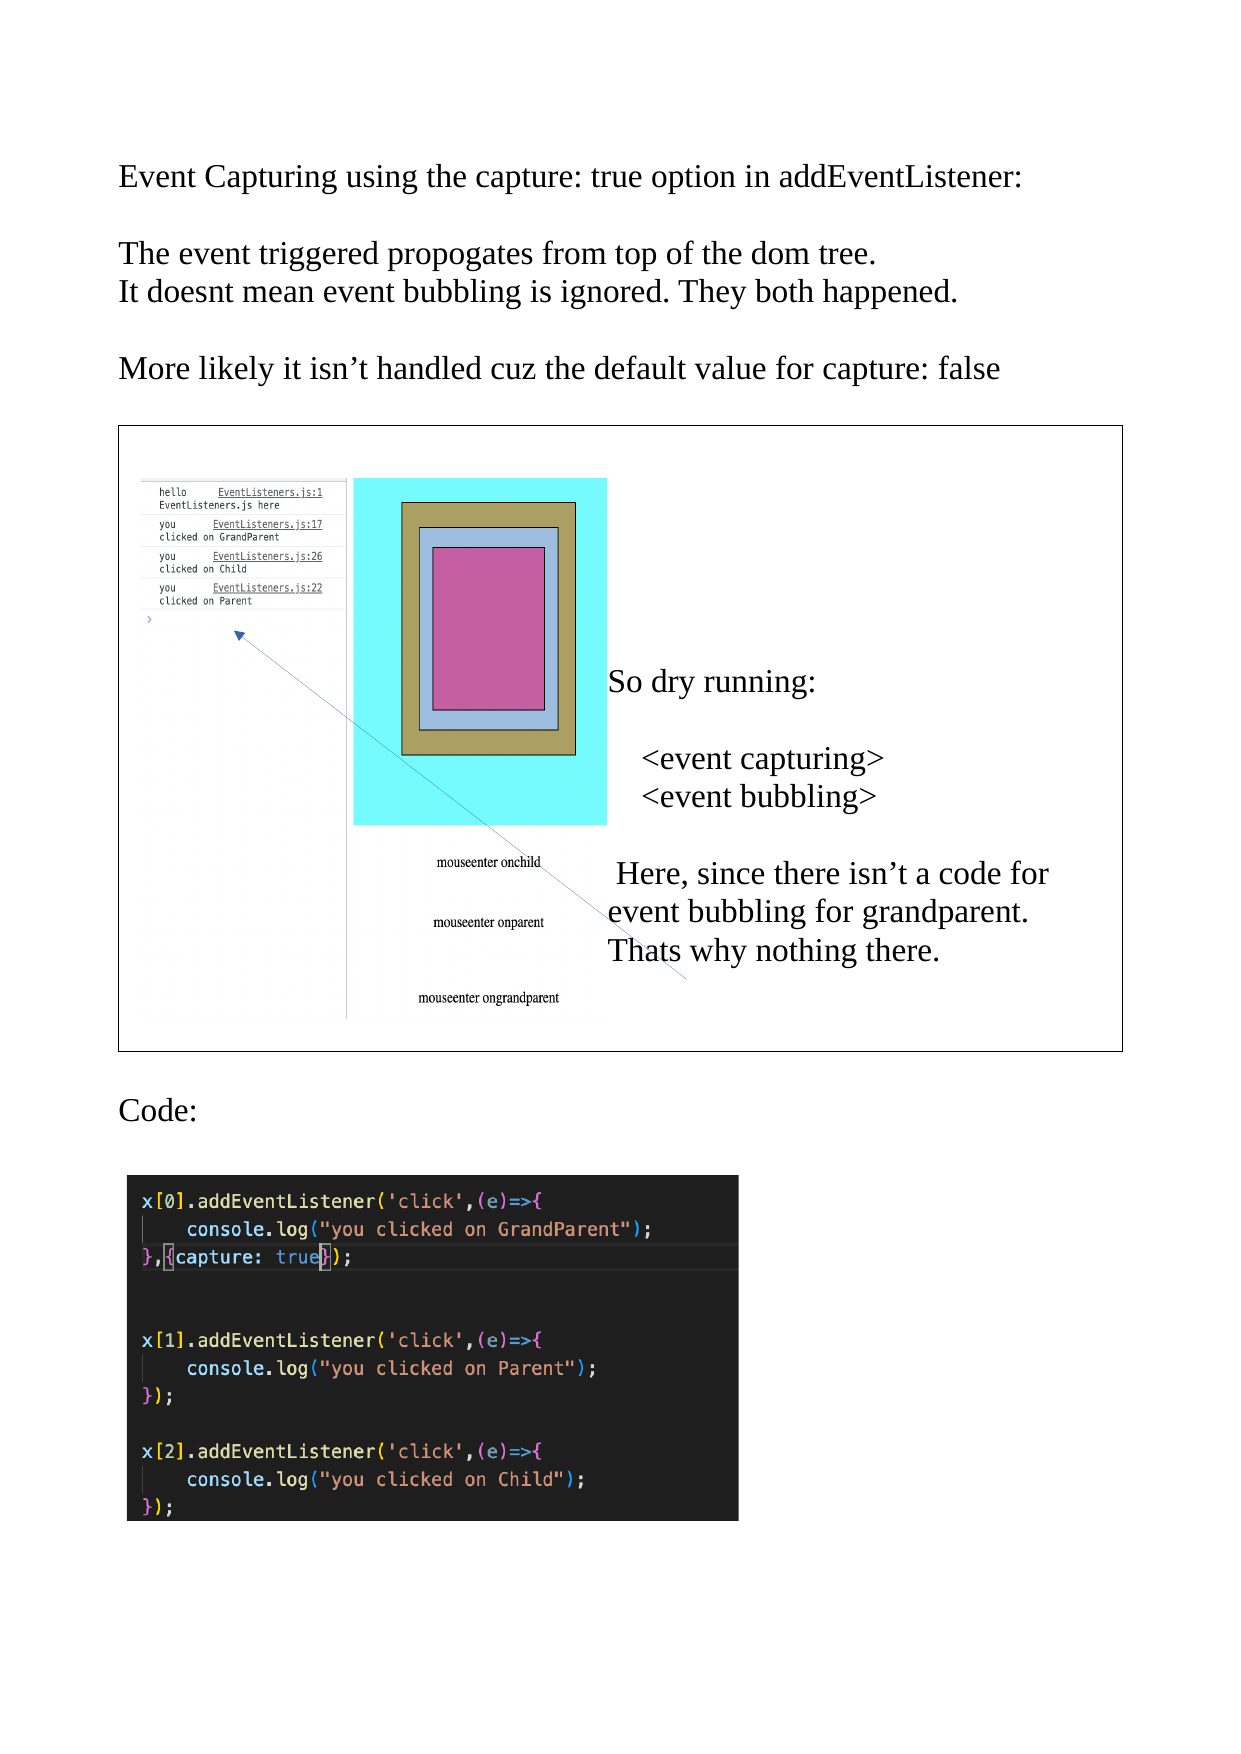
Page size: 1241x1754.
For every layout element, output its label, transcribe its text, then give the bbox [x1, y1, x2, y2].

picture [140, 478, 608, 1019]
table_header So dry running: <event capturing> <event bubbling> Here, since there isn’t a code for event bubbling for grandparent. Thats why nothing there. [119, 426, 1122, 1051]
text More likely it isn’t handled cuz the default value for capture: false [118, 348, 1122, 386]
text Event Capturing using the capture: true option in addEventListener: [118, 156, 1122, 195]
text It doesnt mean event bubbling is ignored. They both happened. [118, 271, 1122, 310]
text Code: [118, 1090, 1122, 1128]
picture [126, 1175, 739, 1521]
text The event triggered propogates from top of the dom tree. [118, 233, 1122, 271]
